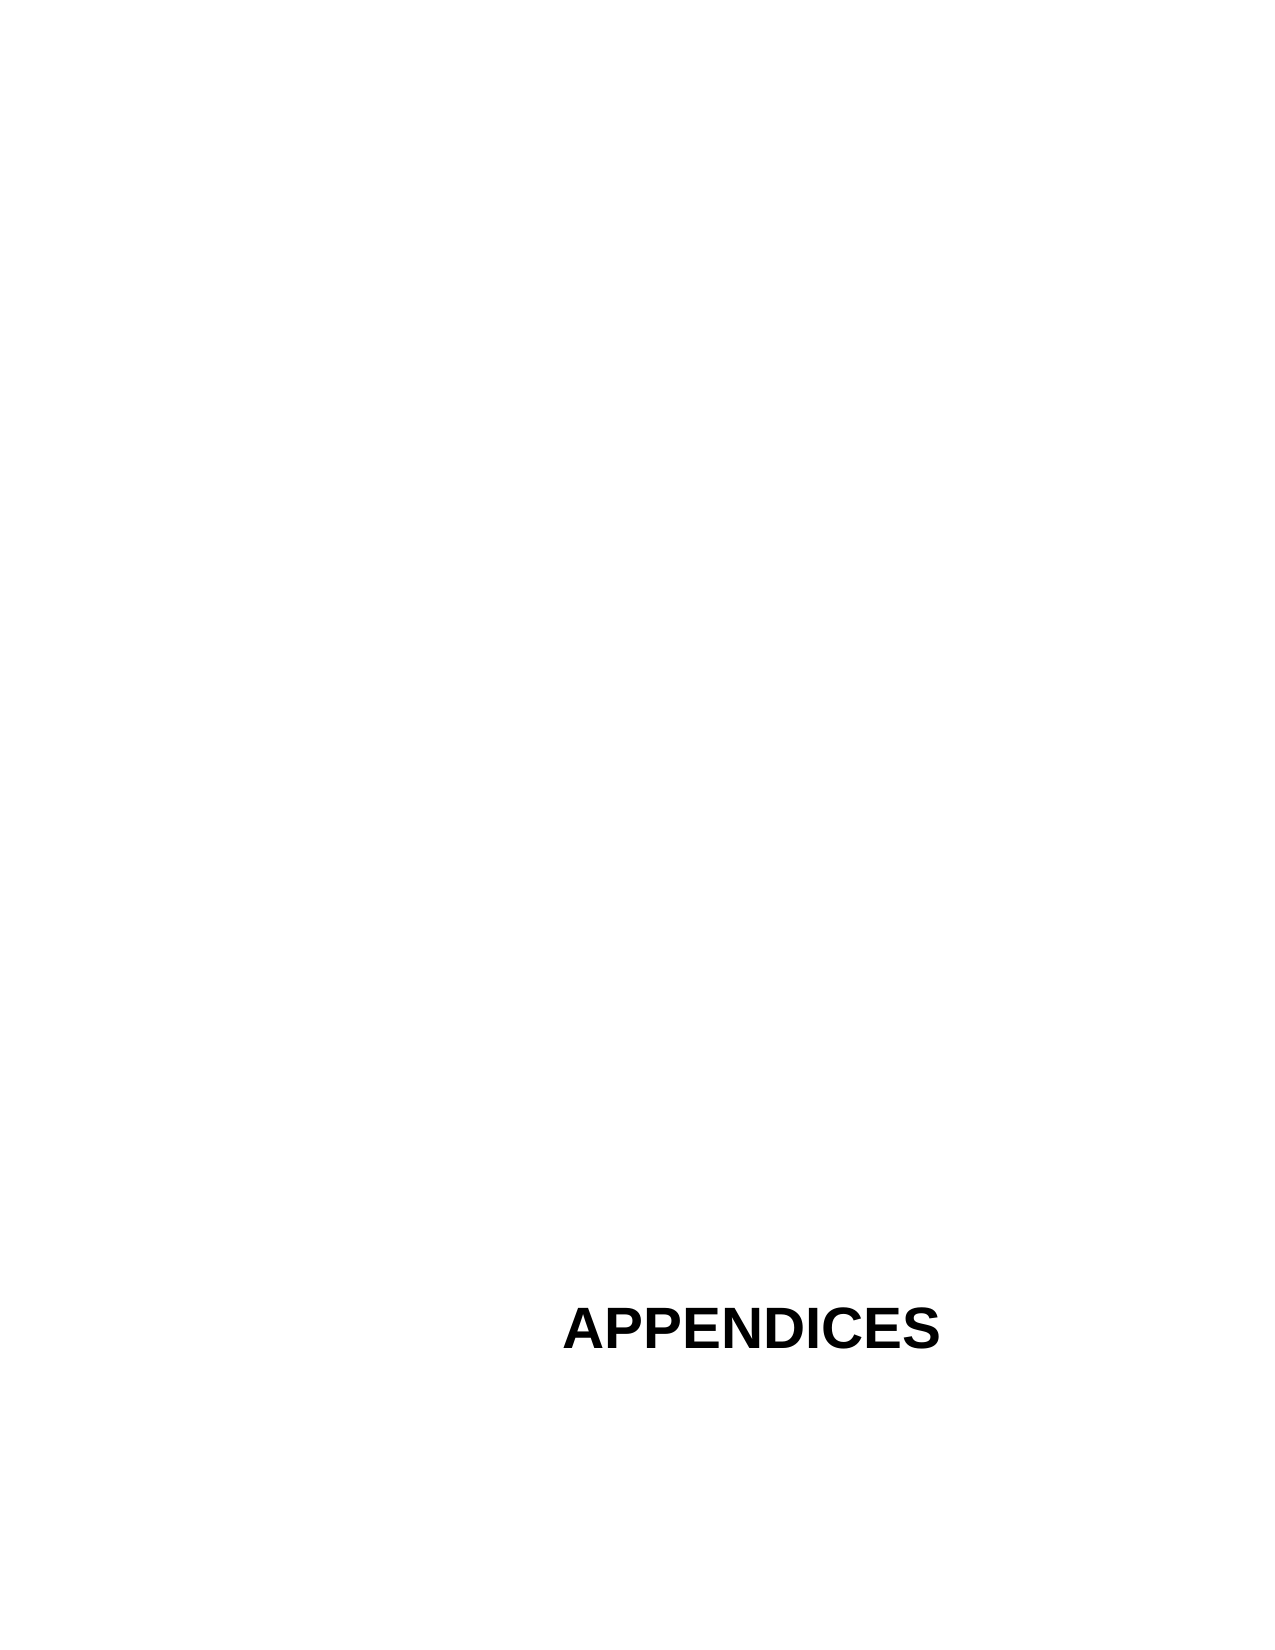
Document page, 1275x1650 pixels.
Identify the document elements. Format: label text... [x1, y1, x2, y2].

title APPENDICES [118, 1293, 941, 1361]
